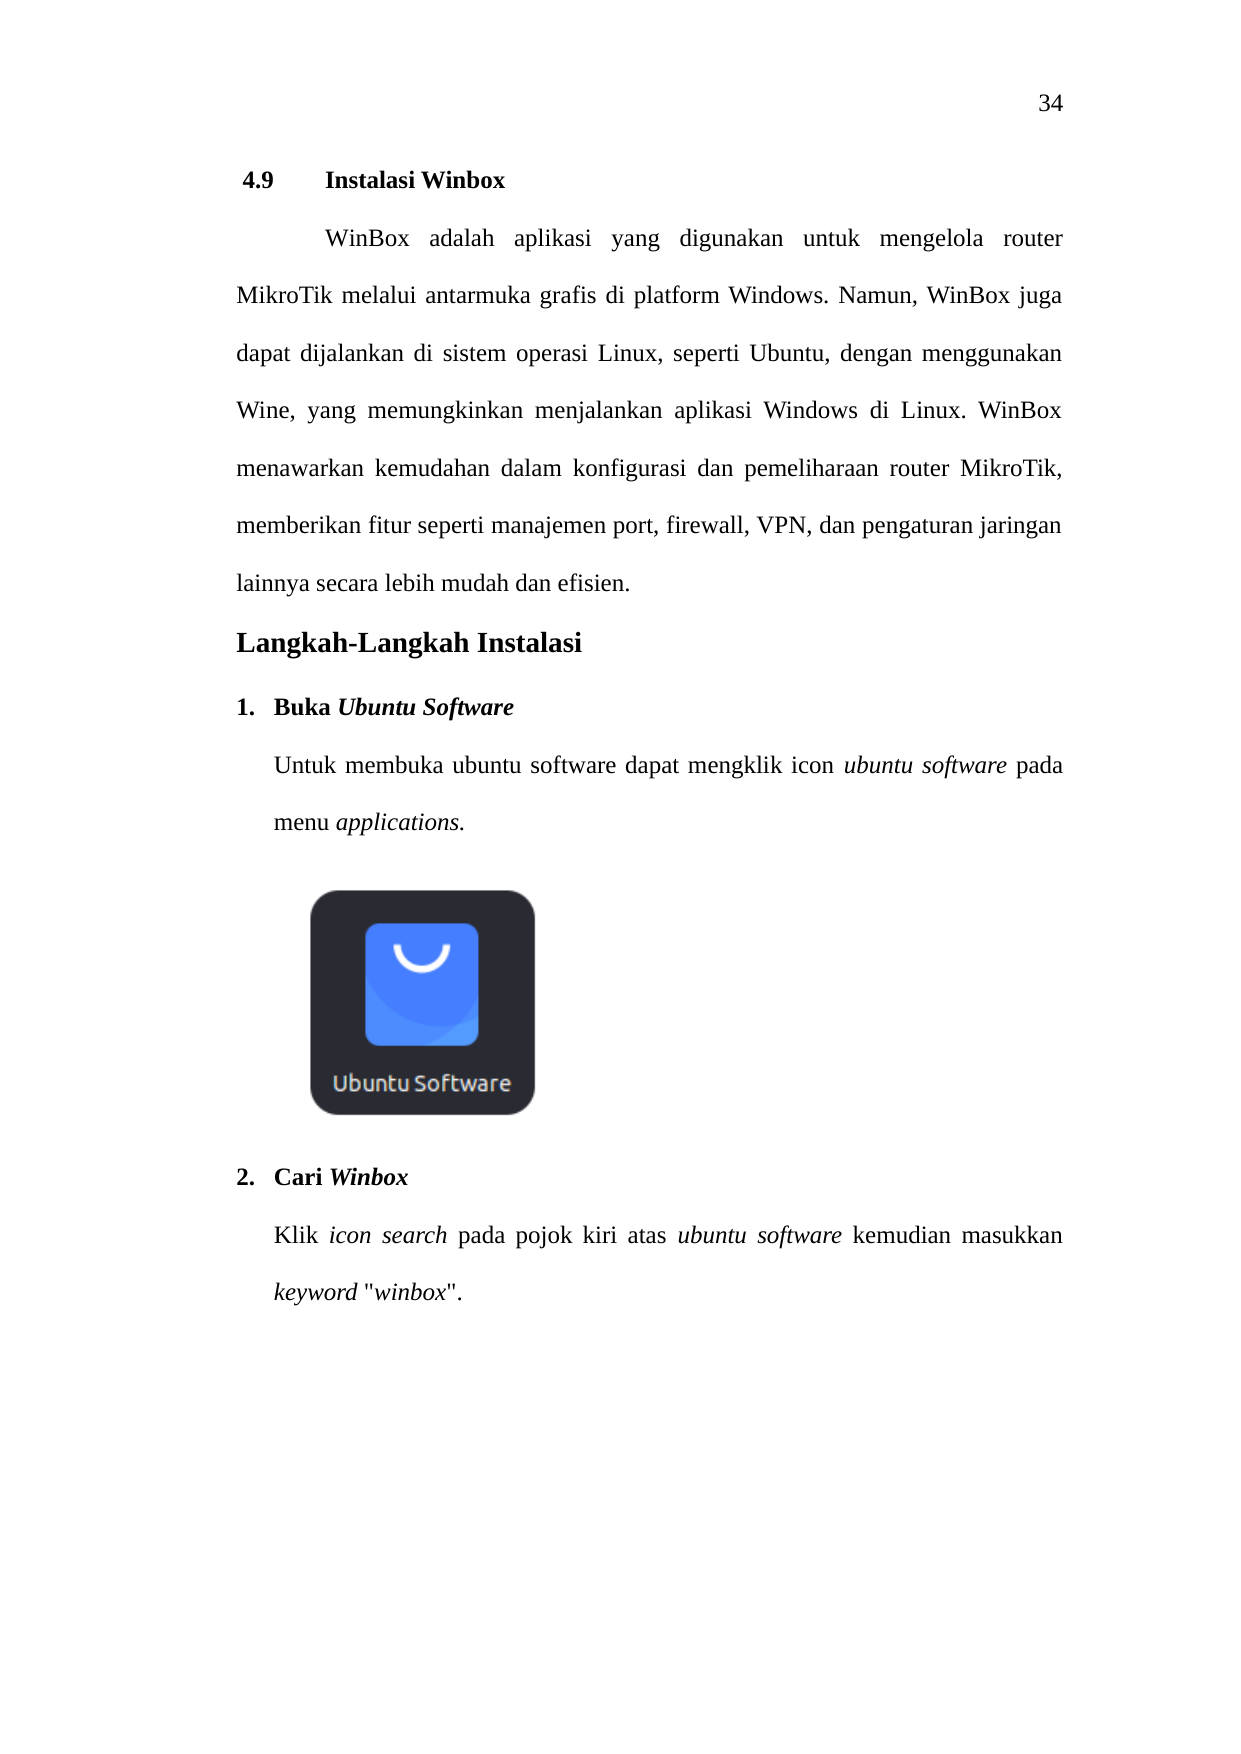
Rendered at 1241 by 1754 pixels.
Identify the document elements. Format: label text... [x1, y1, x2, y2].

subtitle Instalasi Winbox [236, 165, 1063, 194]
text Langkah-Langkah Instalasi [236, 625, 1063, 659]
text WinBox adalah aplikasi yang digunakan untuk mengelola router MikroTik melalui antarmuka grafis di platform Windows. Namun, WinBox juga dapat dijalankan di sistem operasi Linux, seperti Ubuntu, dengan menggunakan Wine, yang memungkinkan menjalankan aplikasi Windows di Linux. WinBox menawarkan kemudahan dalam konfigurasi dan pemeliharaan router MikroTik, memberikan fitur seperti manajemen port, firewall, VPN, dan pengaturan jaringan lainnya secara lebih mudah dan efisien. [236, 223, 1063, 597]
list Buka Ubuntu Software [236, 692, 1063, 721]
list Untuk membuka ubuntu software dapat mengklik icon ubuntu software pada menu applications. [236, 750, 1063, 836]
list Cari Winbox [236, 1162, 1063, 1191]
list Klik icon search pada pojok kiri atas ubuntu software kemudian masukkan keyword "winbox". [236, 1220, 1063, 1306]
picture [273, 865, 576, 1134]
